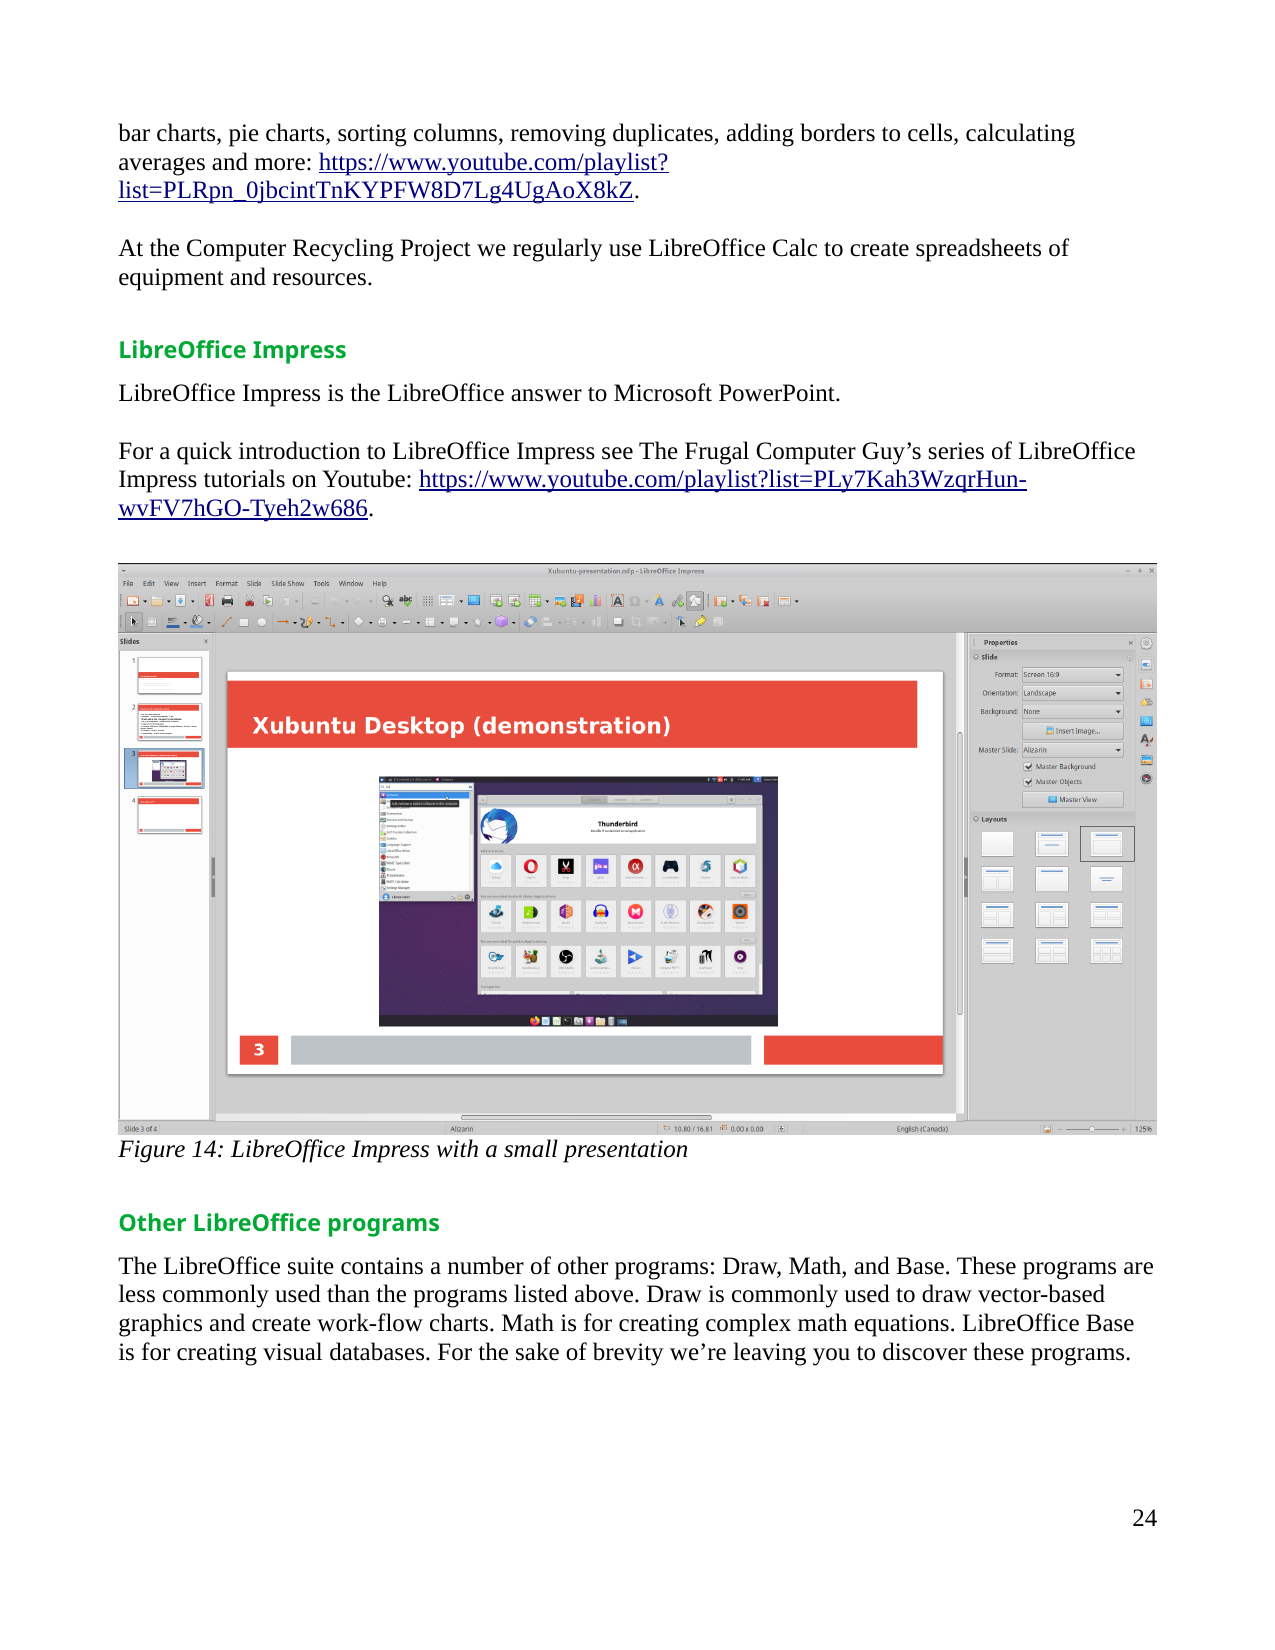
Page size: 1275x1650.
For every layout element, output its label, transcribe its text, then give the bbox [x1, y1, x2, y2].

text The LibreOffice suite contains a number of other programs: Draw, Math, and Base. These programs are less commonly used than the programs listed above. Draw is commonly used to draw vector-based graphics and create work-flow charts. Math is for creating complex math equations. LibreOffice Base is for creating visual databases. For the sake of brevity we’re leaving you to discover these programs. [118, 1251, 1157, 1366]
text LibreOffice Impress is the LibreOffice answer to Microsoft PowerPoint. [118, 378, 1157, 407]
subtitle Other LibreOffice programs [118, 1207, 1157, 1238]
text At the Computer Recycling Project we regularly use LibreOffice Calc to create spreadsheets of equipment and resources. [118, 233, 1157, 291]
text Figure 14: LibreOffice Impress with a small presentation [118, 1135, 1157, 1163]
subtitle LibreOffice Impress [118, 334, 1157, 366]
text bar charts, pie charts, sorting columns, removing duplicates, adding borders to cells, calculating averages and more: https://www.youtube.com/playlist?list=PLRpn_0jbcintTnKYPFW8D7Lg4UgAoX8kZ. [118, 118, 1157, 204]
text For a quick introduction to LibreOffice Impress see The Frugal Computer Guy’s series of LibreOffice Impress tutorials on Youtube: https://www.youtube.com/playlist?list=PLy7Kah3WzqrHun-wvFV7hGO-Tyeh2w686. [118, 436, 1157, 522]
picture [118, 563, 1157, 1135]
